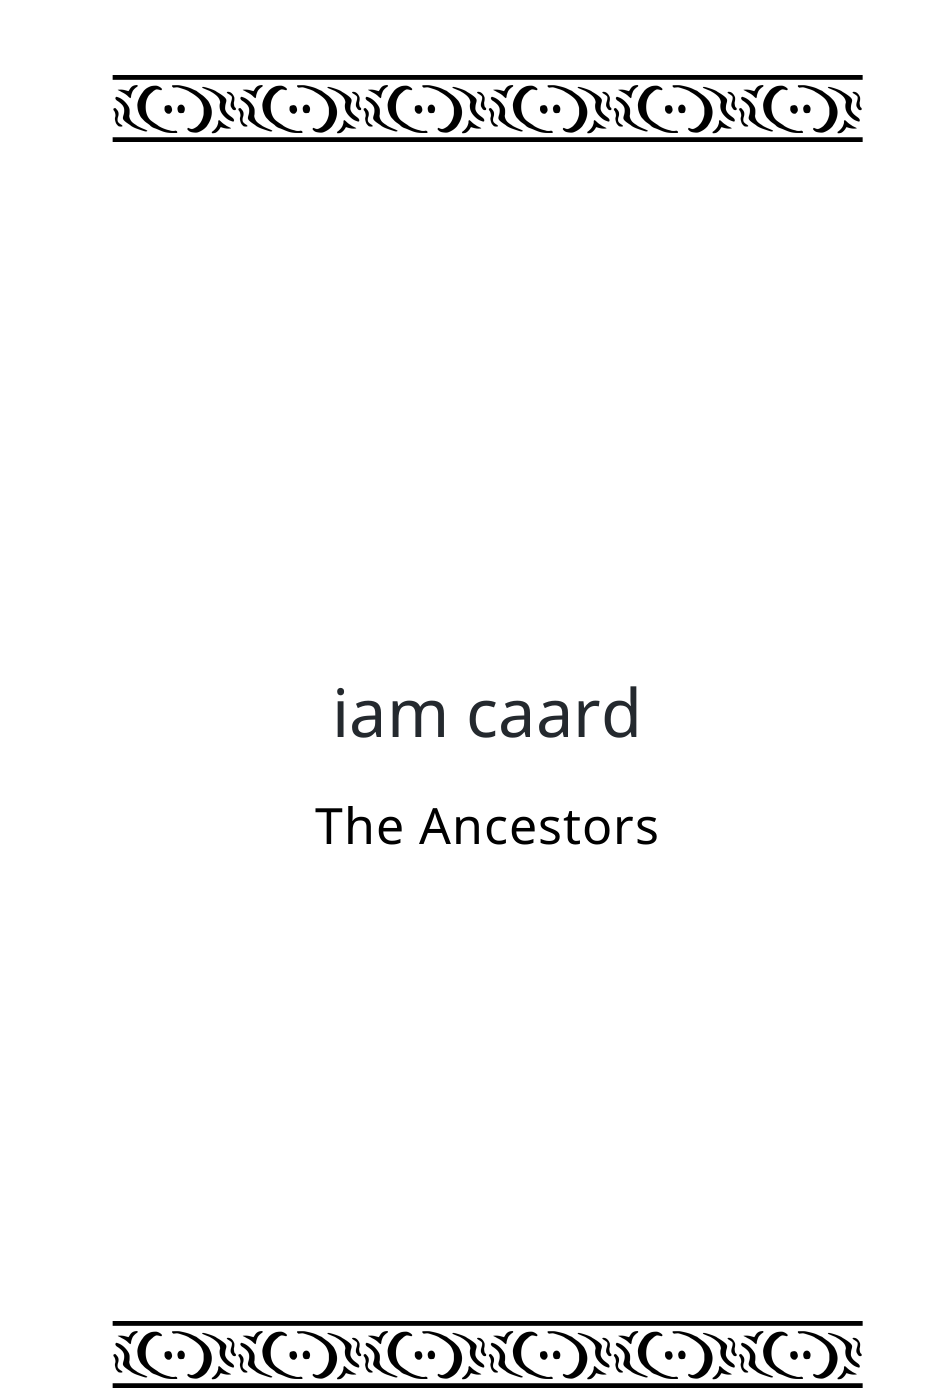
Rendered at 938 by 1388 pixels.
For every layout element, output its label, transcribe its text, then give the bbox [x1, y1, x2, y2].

text The Ancestors [112, 791, 862, 859]
subtitle iam caard [112, 666, 862, 757]
picture [112, 1321, 863, 1388]
picture [112, 75, 863, 142]
